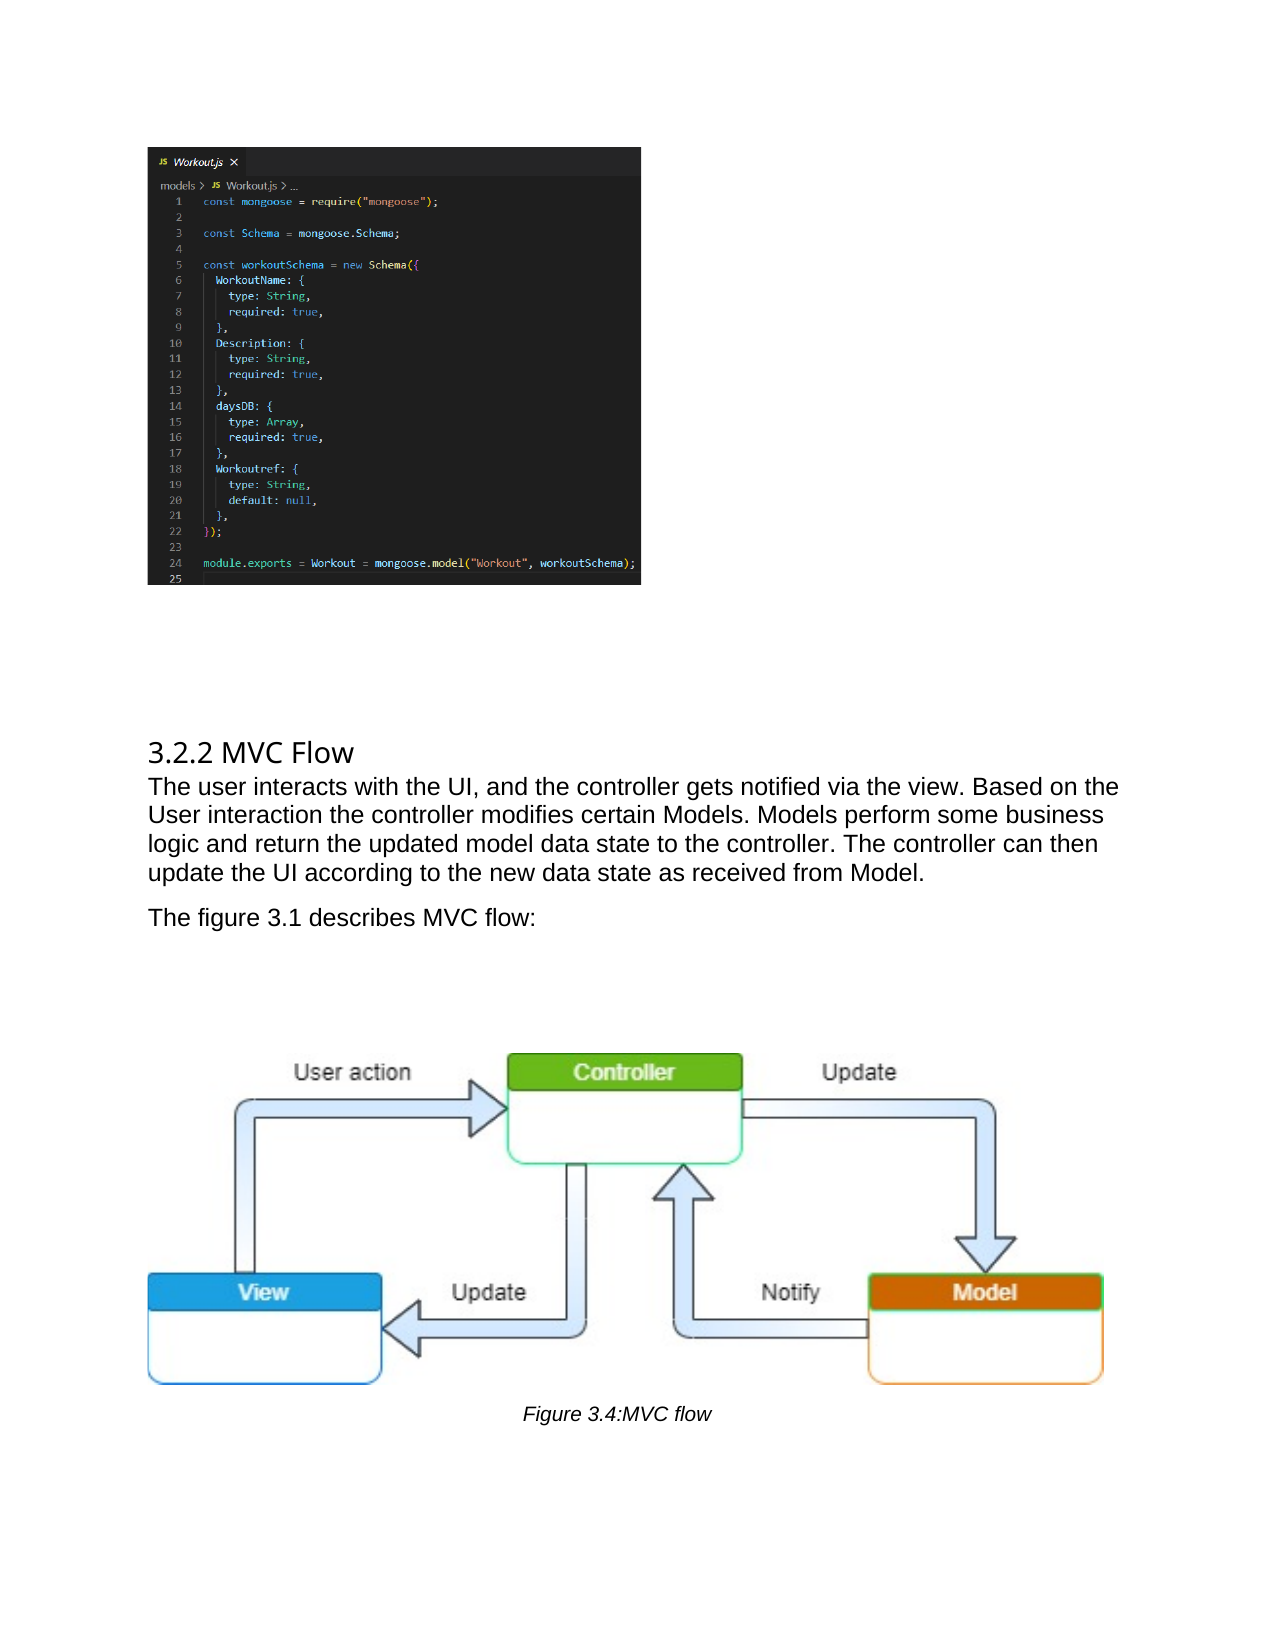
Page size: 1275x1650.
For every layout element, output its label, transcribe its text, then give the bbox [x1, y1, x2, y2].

text Figure ‎3.4:MVC flow [448, 1401, 1127, 1425]
subtitle 3.2.2 MVC Flow [148, 732, 1127, 772]
text The figure 3.1 describes MVC flow: [148, 903, 1127, 932]
text The user interacts with the UI, and the controller gets notified via the view. Based on the User interaction the controller modifies certain Models. Models perform some business logic and return the updated model data state to the controller. The controller can then update the UI according to the new data state as received from Model. [148, 772, 1127, 887]
